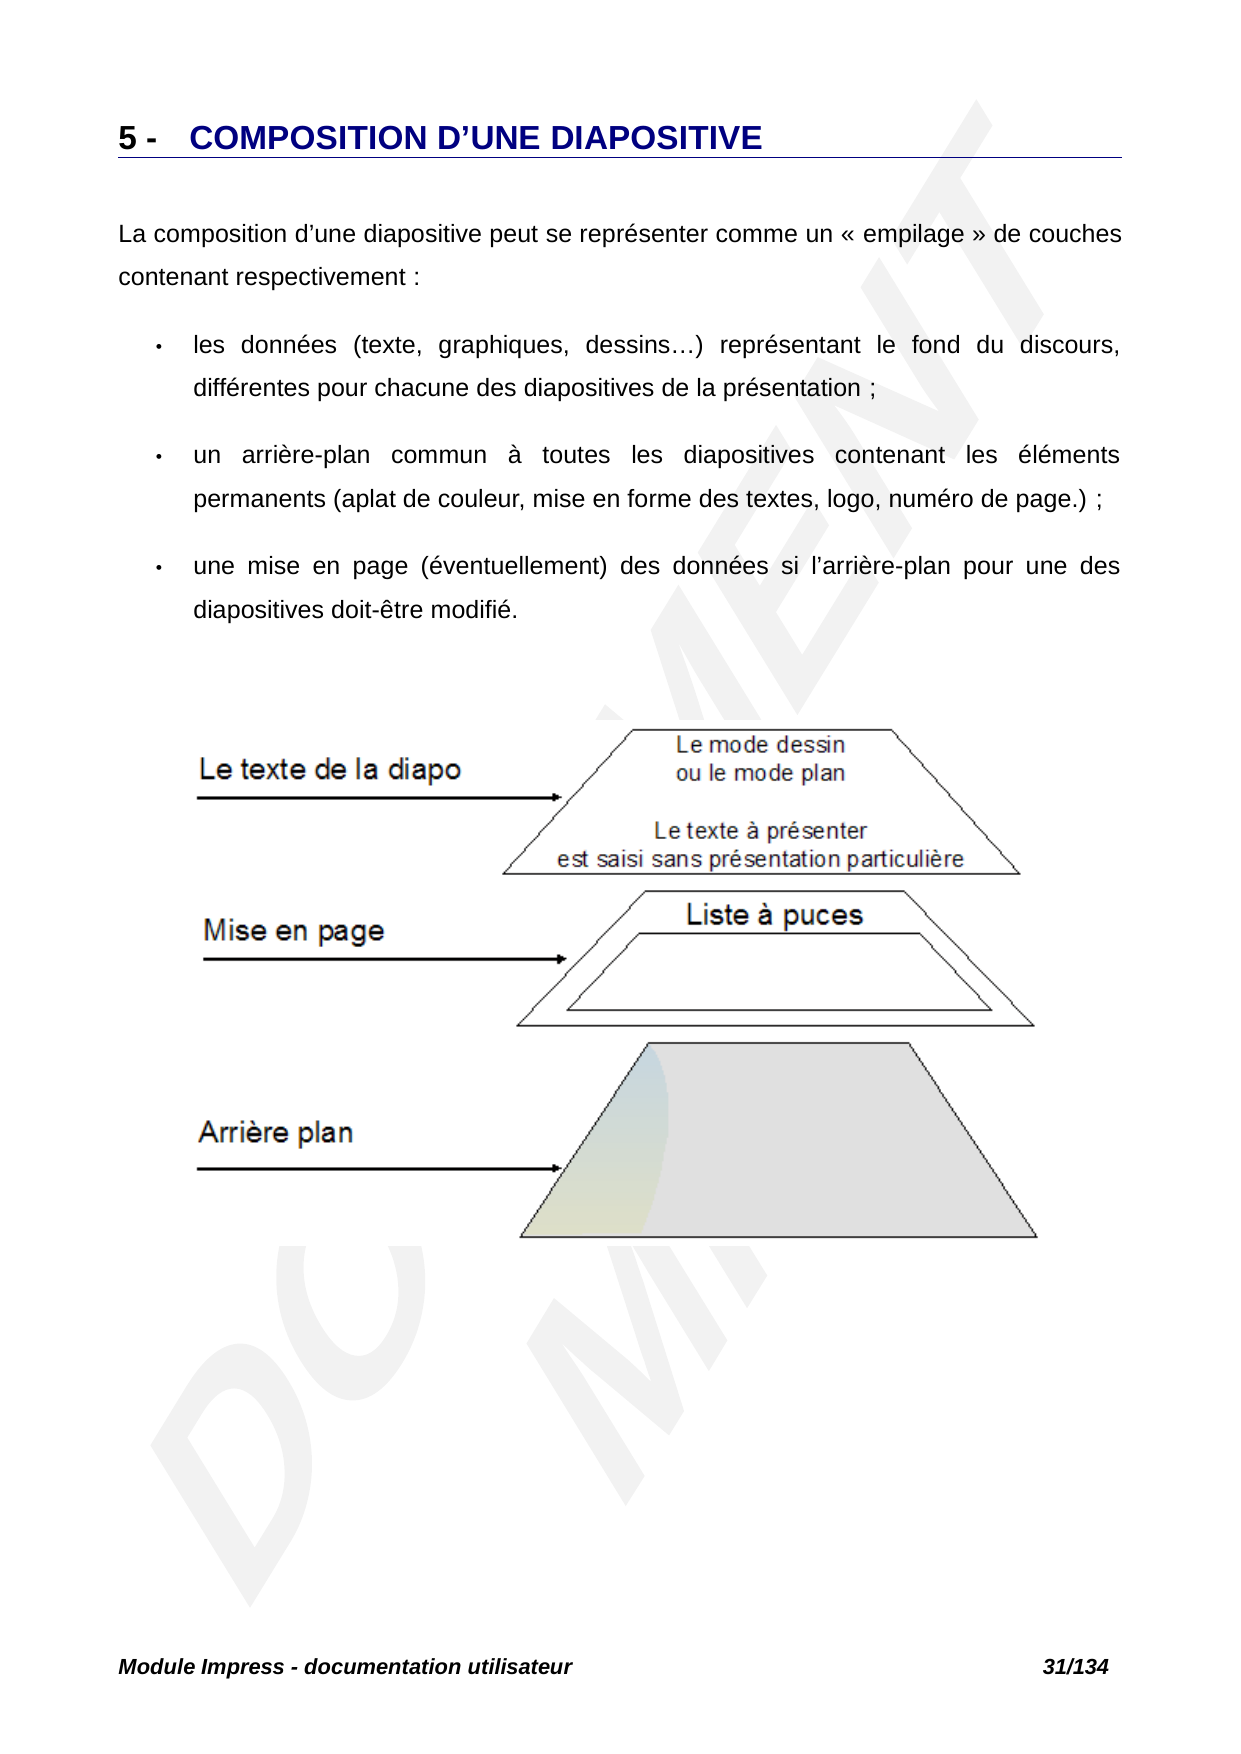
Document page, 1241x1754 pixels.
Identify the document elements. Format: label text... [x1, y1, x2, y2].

text La composition d’une diapositive peut se représenter comme un « empilage » de couches contenant respectivement : [118, 219, 1122, 291]
list une mise en page (éventuellement) des données si l’arrière-plan pour une des diapositives doit-être modifié. [156, 551, 1122, 623]
list un arrière-plan commun à toutes les diapositives contenant les éléments permanents (aplat de couleur, mise en forme des textes, logo, numéro de page.) ; [156, 440, 1122, 513]
list les données (texte, graphiques, dessins…) représentant le fond du discours, différentes pour chacune des diapositives de la présentation ; [156, 329, 1122, 402]
subtitle Composition d’une diapositive [118, 118, 1122, 157]
picture [192, 720, 1049, 1246]
